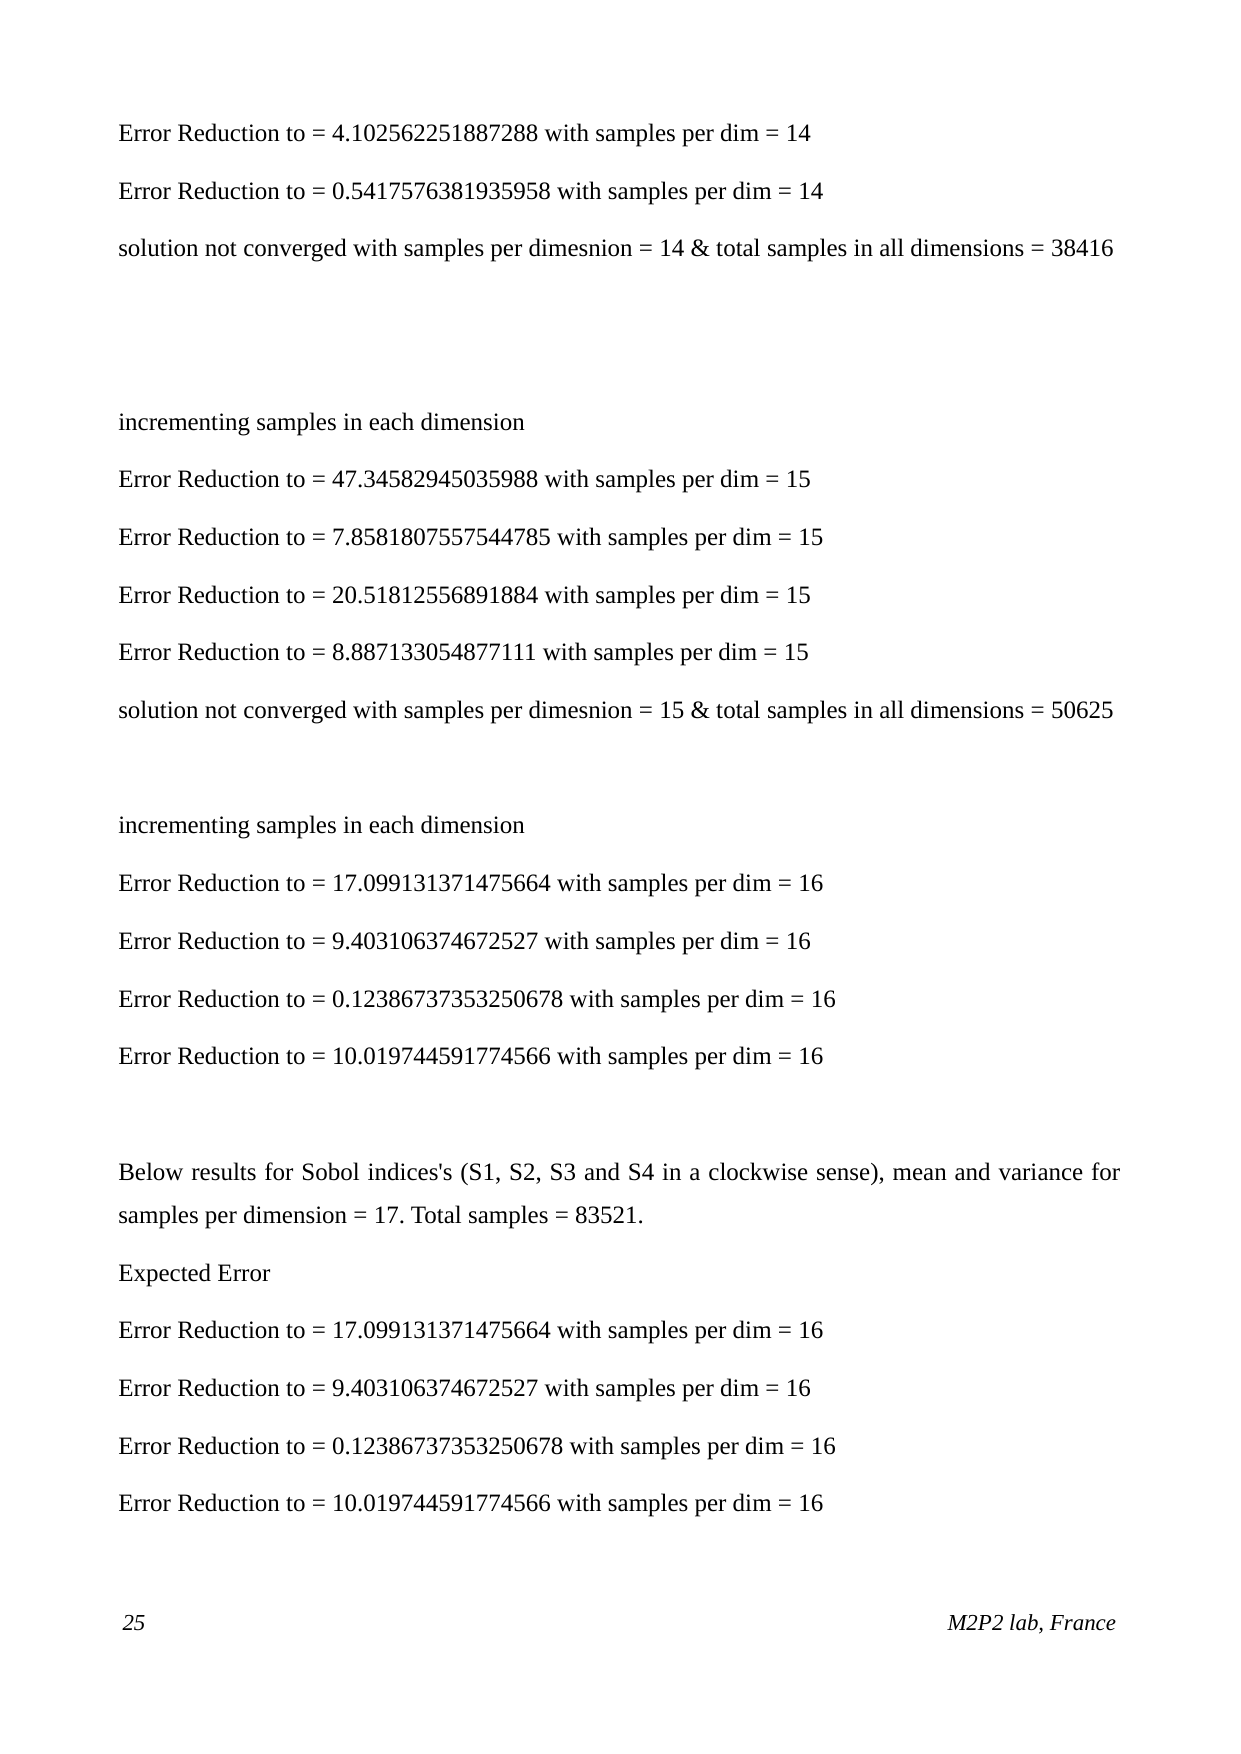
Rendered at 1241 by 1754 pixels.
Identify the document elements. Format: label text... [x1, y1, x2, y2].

text Error Reduction to = 8.887133054877111 with samples per dim = 15 [118, 637, 1122, 666]
text solution not converged with samples per dimesnion = 15 & total samples in all dimensions = 50625 [118, 695, 1122, 724]
text solution not converged with samples per dimesnion = 14 & total samples in all dimensions = 38416 [118, 233, 1122, 262]
text Below results for Sobol indices's (S1, S2, S3 and S4 in a clockwise sense), mean and variance for samples per dimension = 17. Total samples = 83521. [118, 1157, 1122, 1229]
text Error Reduction to = 9.403106374672527 with samples per dim = 16 [118, 926, 1122, 955]
text Error Reduction to = 17.099131371475664 with samples per dim = 16 [118, 1315, 1122, 1344]
text Error Reduction to = 17.099131371475664 with samples per dim = 16 [118, 868, 1122, 897]
text Error Reduction to = 7.8581807557544785 with samples per dim = 15 [118, 522, 1122, 551]
text Error Reduction to = 0.12386737353250678 with samples per dim = 16 [118, 984, 1122, 1012]
text incrementing samples in each dimension [118, 407, 1122, 435]
text Error Reduction to = 47.34582945035988 with samples per dim = 15 [118, 464, 1122, 493]
text Error Reduction to = 20.51812556891884 with samples per dim = 15 [118, 580, 1122, 608]
text Error Reduction to = 10.019744591774566 with samples per dim = 16 [118, 1488, 1122, 1517]
text Expected Error [118, 1258, 1122, 1286]
text Error Reduction to = 0.5417576381935958 with samples per dim = 14 [118, 176, 1122, 204]
text Error Reduction to = 0.12386737353250678 with samples per dim = 16 [118, 1431, 1122, 1459]
text Error Reduction to = 9.403106374672527 with samples per dim = 16 [118, 1373, 1122, 1402]
text incrementing samples in each dimension [118, 811, 1122, 839]
text Error Reduction to = 4.102562251887288 with samples per dim = 14 [118, 118, 1122, 147]
text Error Reduction to = 10.019744591774566 with samples per dim = 16 [118, 1041, 1122, 1070]
